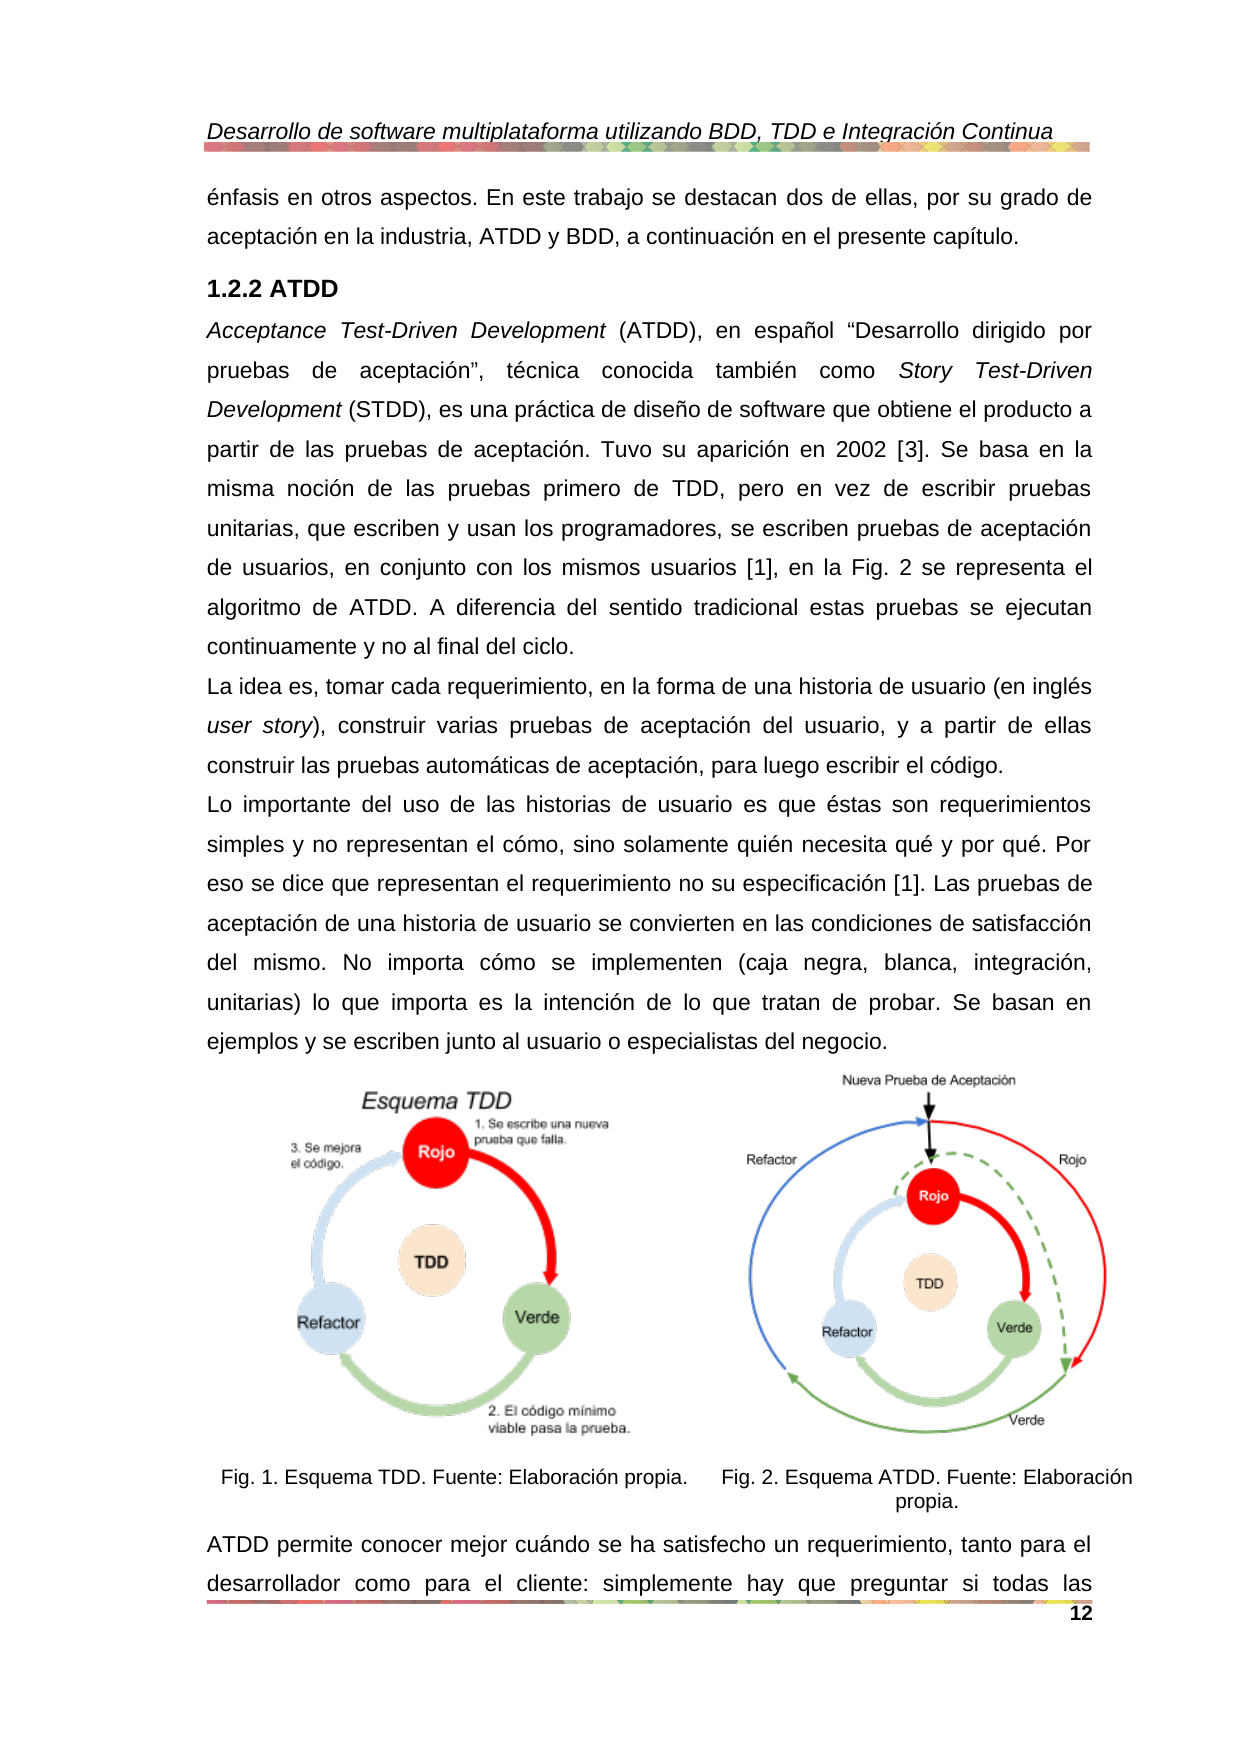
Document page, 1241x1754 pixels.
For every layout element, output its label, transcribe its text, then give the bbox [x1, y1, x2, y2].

text Lo importante del uso de las historias de usuario es que éstas son requerimientos simples y no representan el cómo, sino solamente quién necesita qué y por qué. Por eso se dice que representan el requerimiento no su especificación [1]. Las pruebas de aceptación de una historia de usuario se convierten en las condiciones de satisfacción del mismo. No importa cómo se implementen (caja negra, blanca, integración, unitarias) lo que importa es la intención de lo que tratan de probar. Se basan en ejemplos y se escriben junto al usuario o especialistas del negocio. [207, 791, 1093, 1054]
picture [745, 1073, 1109, 1434]
table_header [207, 1068, 702, 1446]
text énfasis en otros aspectos. En este trabajo se destacan dos de ellas, por su grado de aceptación en la industria, ATDD y BDD, a continuación en el presente capítulo. [207, 184, 1093, 249]
text Acceptance Test-Driven Development (ATDD), en español “Desarrollo dirigido por pruebas de aceptación”, técnica conocida también como Story Test-Driven Development (STDD), es una práctica de diseño de software que obtiene el producto a partir de las pruebas de aceptación. Tuvo su aparición en 2002 [3]. Se basa en la misma noción de las pruebas primero de TDD, pero en vez de escribir pruebas unitarias, que escriben y usan los programadores, se escriben pruebas de aceptación de usuarios, en conjunto con los mismos usuarios [1], en la Fig. 2 se representa el algoritmo de ATDD. A diferencia del sentido tradicional estas pruebas se ejecutan continuamente y no al final del ciclo. [207, 317, 1093, 660]
text [203, 142, 1090, 152]
text La idea es, tomar cada requerimiento, en la forma de una historia de usuario (en inglés user story), construir varias pruebas de aceptación del usuario, y a partir de ellas construir las pruebas automáticas de aceptación, para luego escribir el código. [207, 673, 1093, 778]
table_cell Fig. 1. Esquema TDD. Fuente: Elaboración propia. [207, 1446, 702, 1531]
text [206, 1600, 1093, 1604]
picture [277, 1073, 632, 1441]
table_cell Fig. 2. Esquema ATDD. Fuente: Elaboración propia. [702, 1446, 1152, 1531]
list ATDD permite conocer mejor cuándo se ha satisfecho un requerimiento, tanto para el desarrollador como para el cliente: simplemente hay que preguntar si todas las [207, 1531, 1093, 1596]
text 1.2.2 ATDD [207, 274, 1093, 303]
table_header [702, 1068, 1152, 1446]
